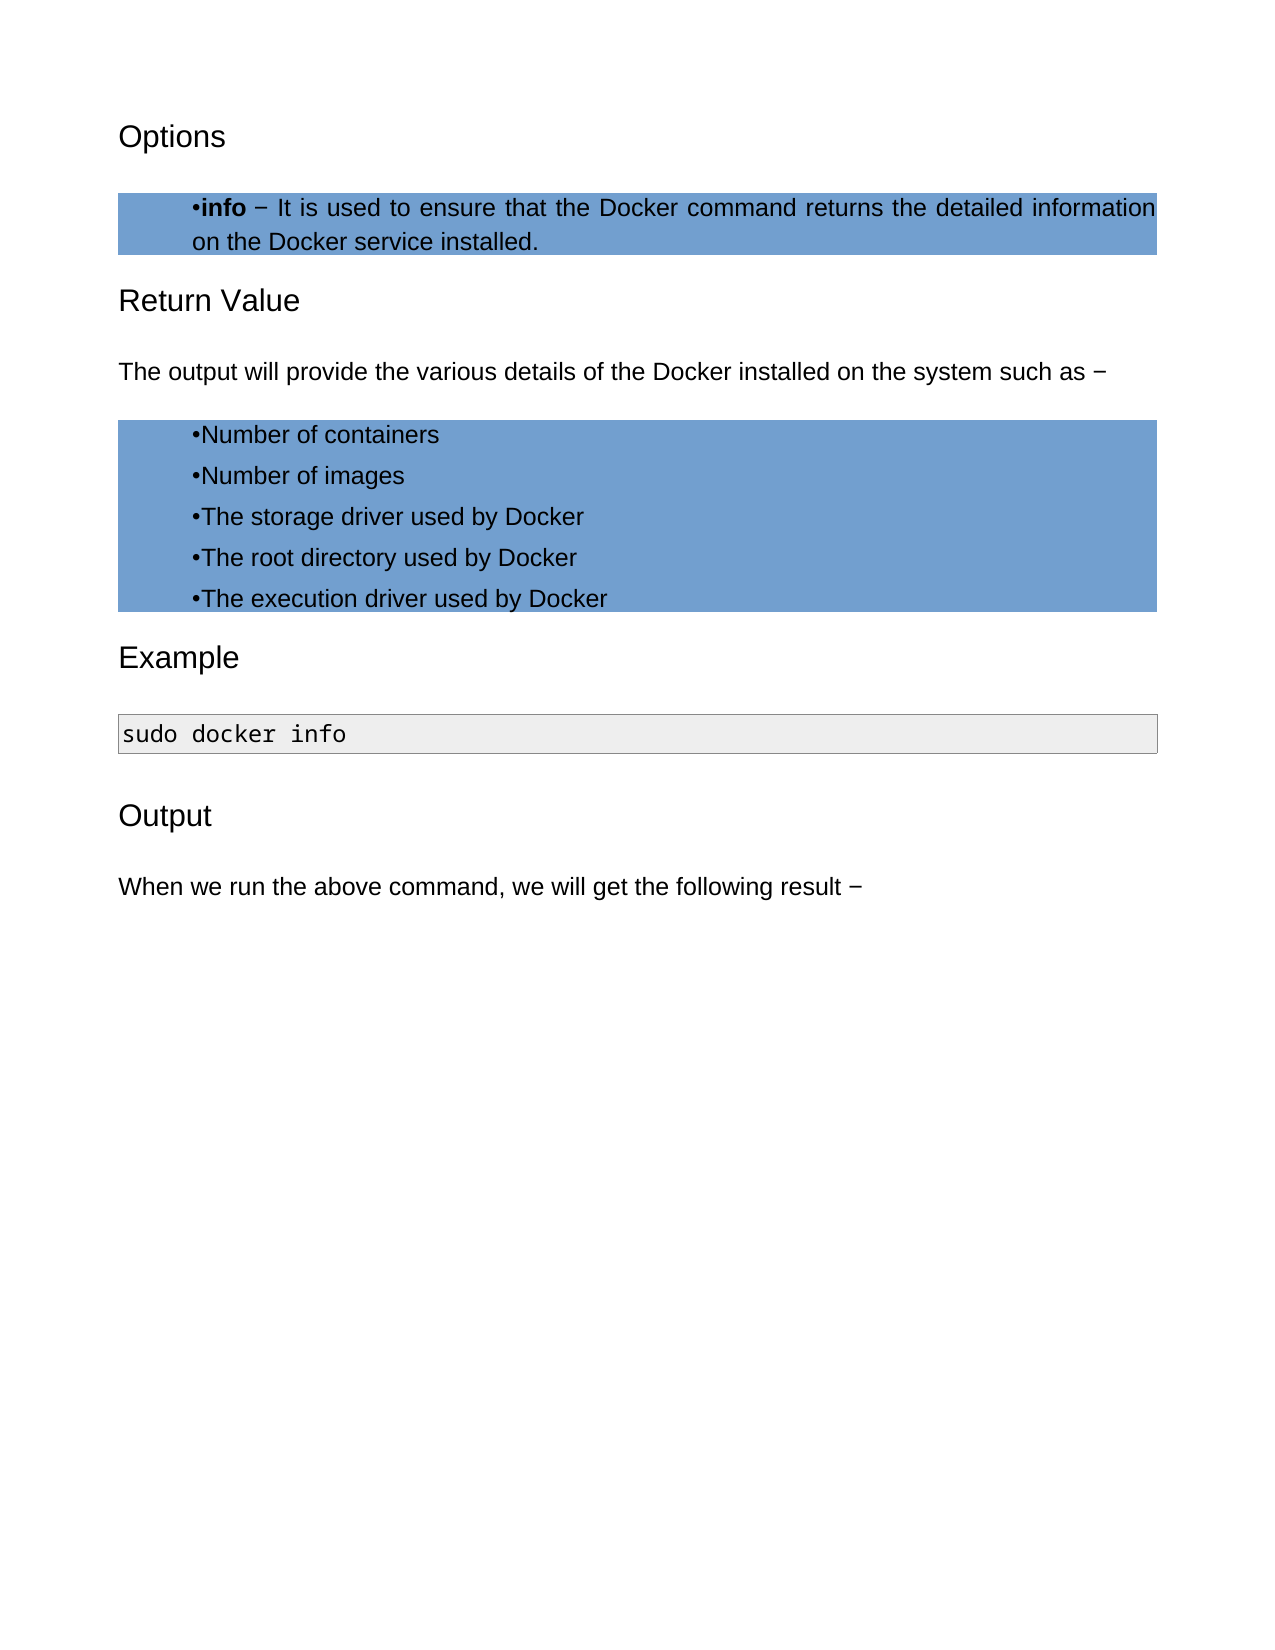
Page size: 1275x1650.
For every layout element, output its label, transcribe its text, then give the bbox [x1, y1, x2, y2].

text The output will provide the various details of the Docker installed on the system such as − [118, 357, 1157, 386]
list The execution driver used by Docker [118, 583, 1157, 612]
list Number of images [118, 461, 1157, 489]
list info − It is used to ensure that the Docker command returns the detailed information on the Docker service installed. [118, 193, 1157, 255]
text sudo docker info [119, 715, 1157, 753]
list The storage driver used by Docker [118, 502, 1157, 531]
list Number of containers [118, 420, 1157, 449]
subtitle Example [118, 639, 1157, 675]
text When we run the above command, we will get the following result − [118, 872, 1157, 901]
subtitle Return Value [118, 282, 1157, 318]
list The root directory used by Docker [118, 543, 1157, 571]
subtitle Options [118, 118, 1157, 154]
subtitle Output [118, 797, 1157, 833]
